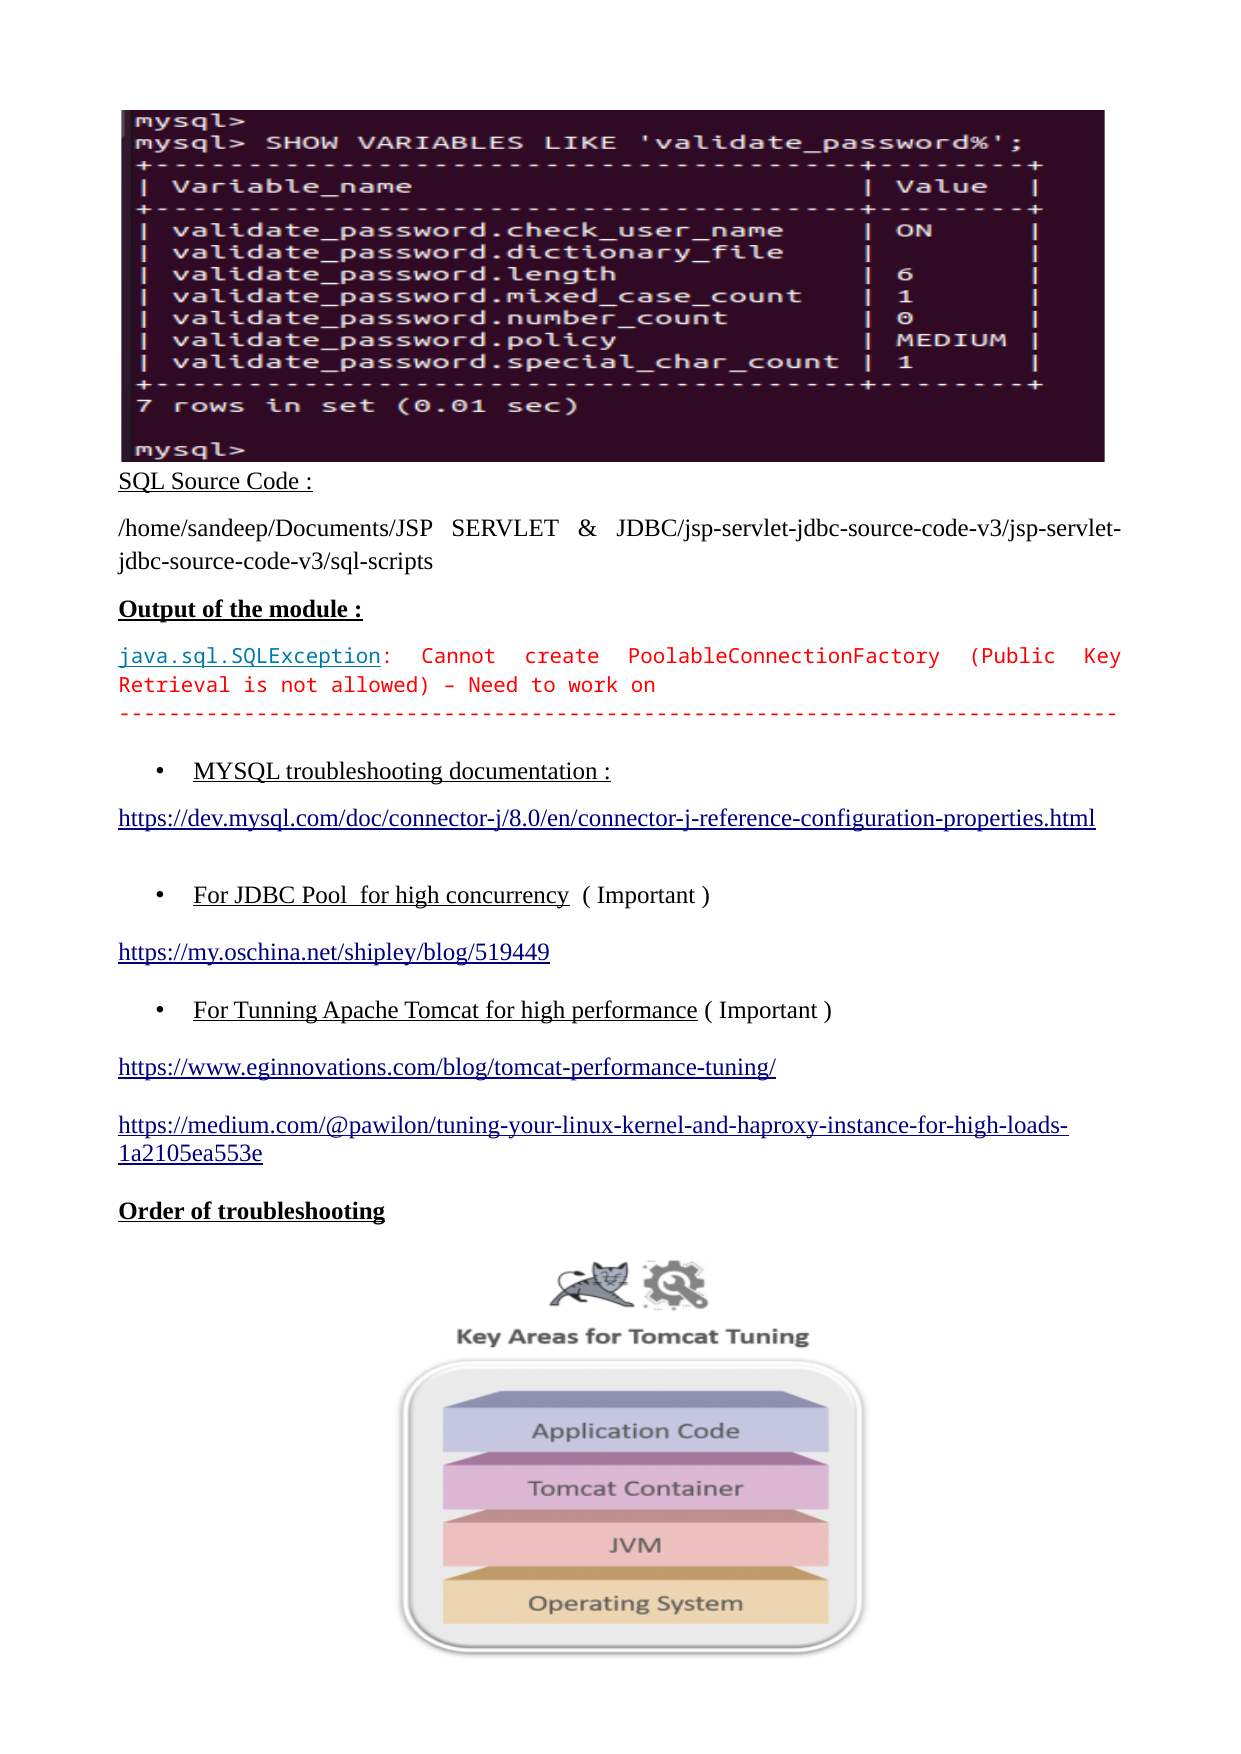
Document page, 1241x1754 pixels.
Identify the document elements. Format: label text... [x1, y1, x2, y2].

picture [121, 110, 1105, 462]
text java.sql.SQLException: Cannot create PoolableConnectionFactory (Public Key Retrieval is not allowed) – Need to work on [118, 642, 1122, 698]
text https://my.oschina.net/shipley/blog/519449 [118, 937, 1122, 966]
text Output of the module : [118, 594, 1122, 623]
list For Tunning Apache Tomcat for high performance ( Important ) [156, 995, 1122, 1023]
text https://www.eginnovations.com/blog/tomcat-performance-tuning/ [118, 1052, 1122, 1081]
text https://dev.mysql.com/doc/connector-j/8.0/en/connector-j-reference-configuration-properties.html [118, 803, 1122, 832]
list MYSQL troubleshooting documentation : [156, 756, 1122, 784]
text Order of troubleshooting [118, 1196, 1122, 1225]
text SQL Source Code : [118, 118, 1122, 494]
text /home/sandeep/Documents/JSP SERVLET & JDBC/jsp-servlet-jdbc-source-code-v3/jsp-servlet-jdbc-source-code-v3/sql-scripts [118, 513, 1122, 575]
list For JDBC Pool for high concurrency ( Important ) [156, 880, 1122, 908]
text -------------------------------------------------------------------------------- [118, 698, 1122, 727]
text https://medium.com/@pawilon/tuning-your-linux-kernel-and-haproxy-instance-for-high-loads-1a2105ea553e [118, 1110, 1122, 1167]
picture [151, 1253, 1089, 1668]
